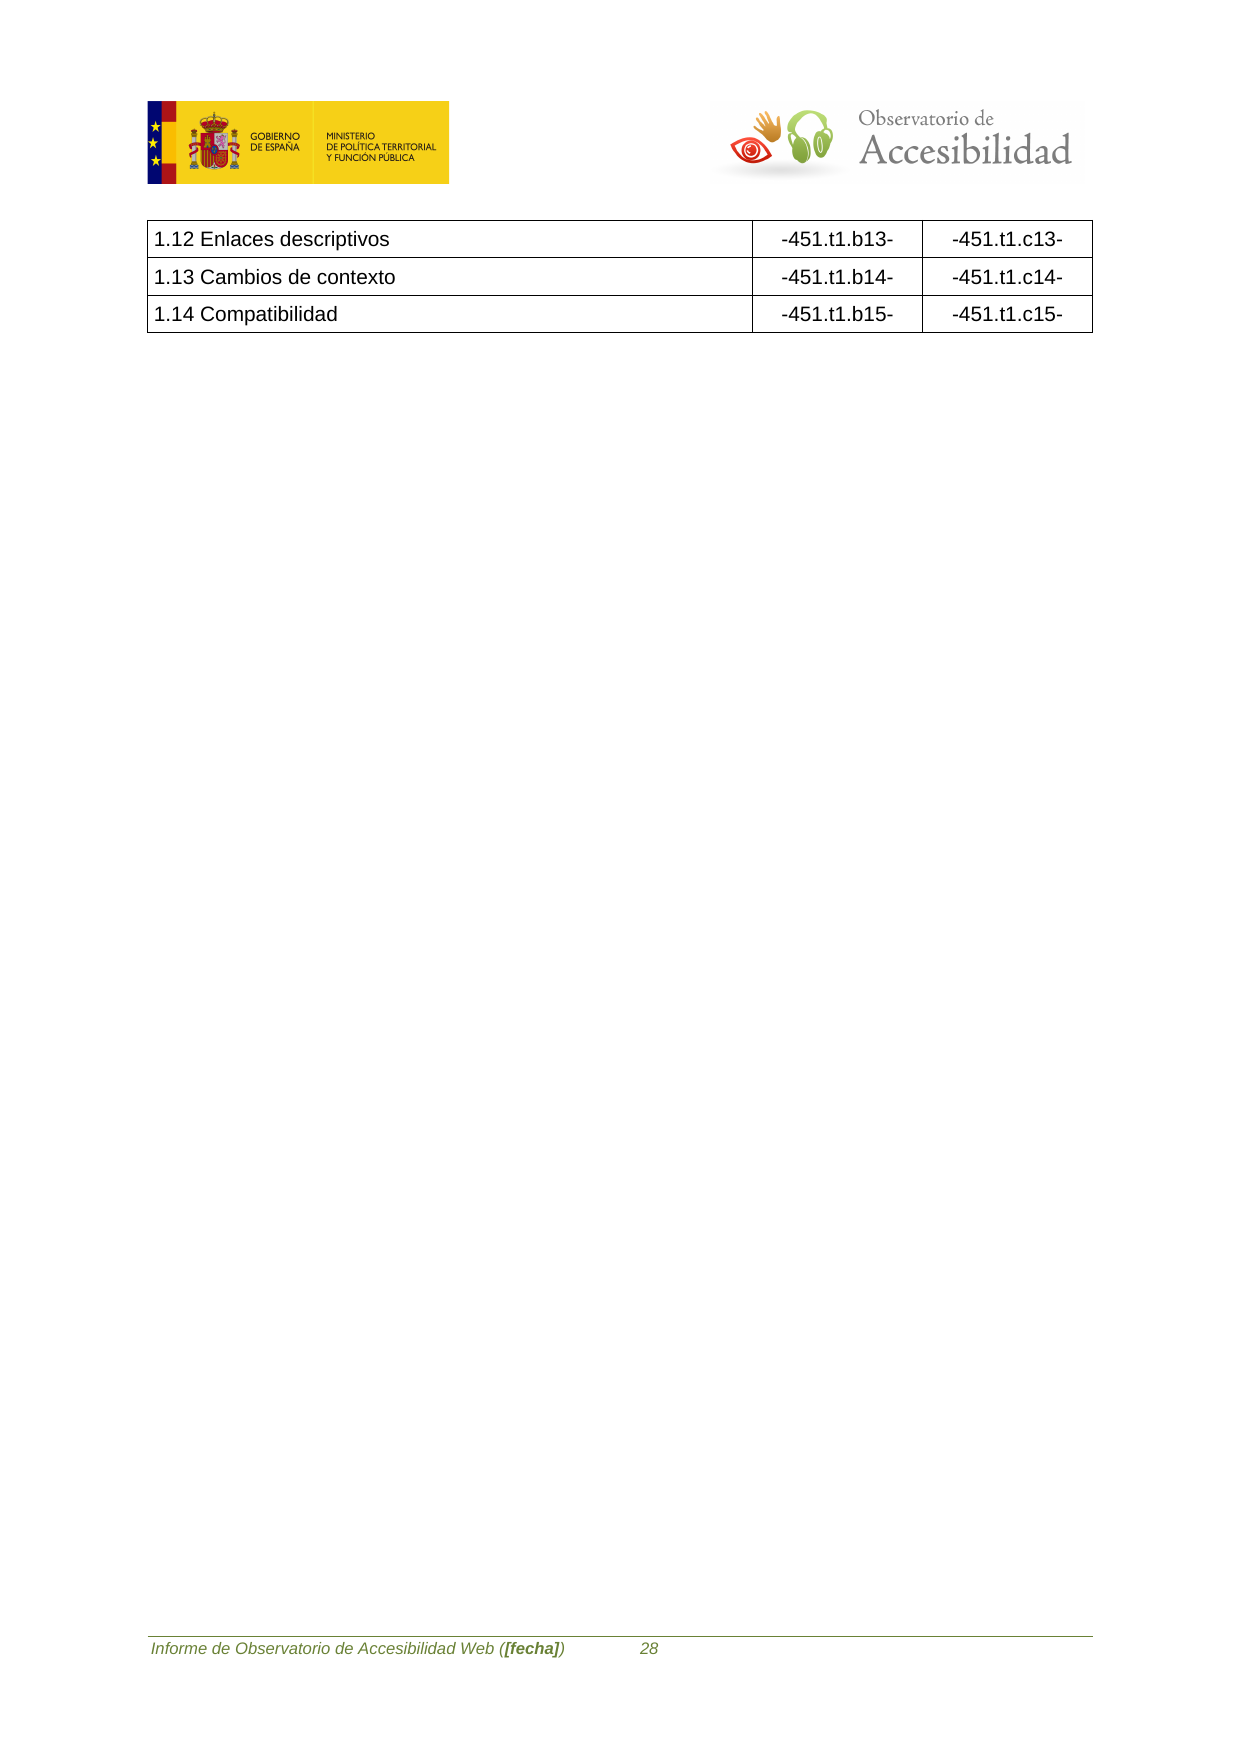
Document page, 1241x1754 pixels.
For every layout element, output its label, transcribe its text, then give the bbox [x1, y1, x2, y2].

table_cell -451.t1.c14- [923, 258, 1092, 295]
table_cell -451.t1.c13- [923, 221, 1092, 257]
table_cell -451.t1.c15- [923, 296, 1092, 332]
table_cell 1.12 Enlaces descriptivos [148, 221, 752, 257]
picture [147, 101, 450, 184]
table_cell -451.t1.b13- [753, 221, 922, 257]
table_cell -451.t1.b14- [753, 258, 922, 295]
table_cell 1.14 Compatibilidad [148, 296, 752, 332]
picture [710, 101, 1086, 184]
table_cell -451.t1.b15- [753, 296, 922, 332]
table_cell 1.13 Cambios de contexto [148, 258, 752, 295]
